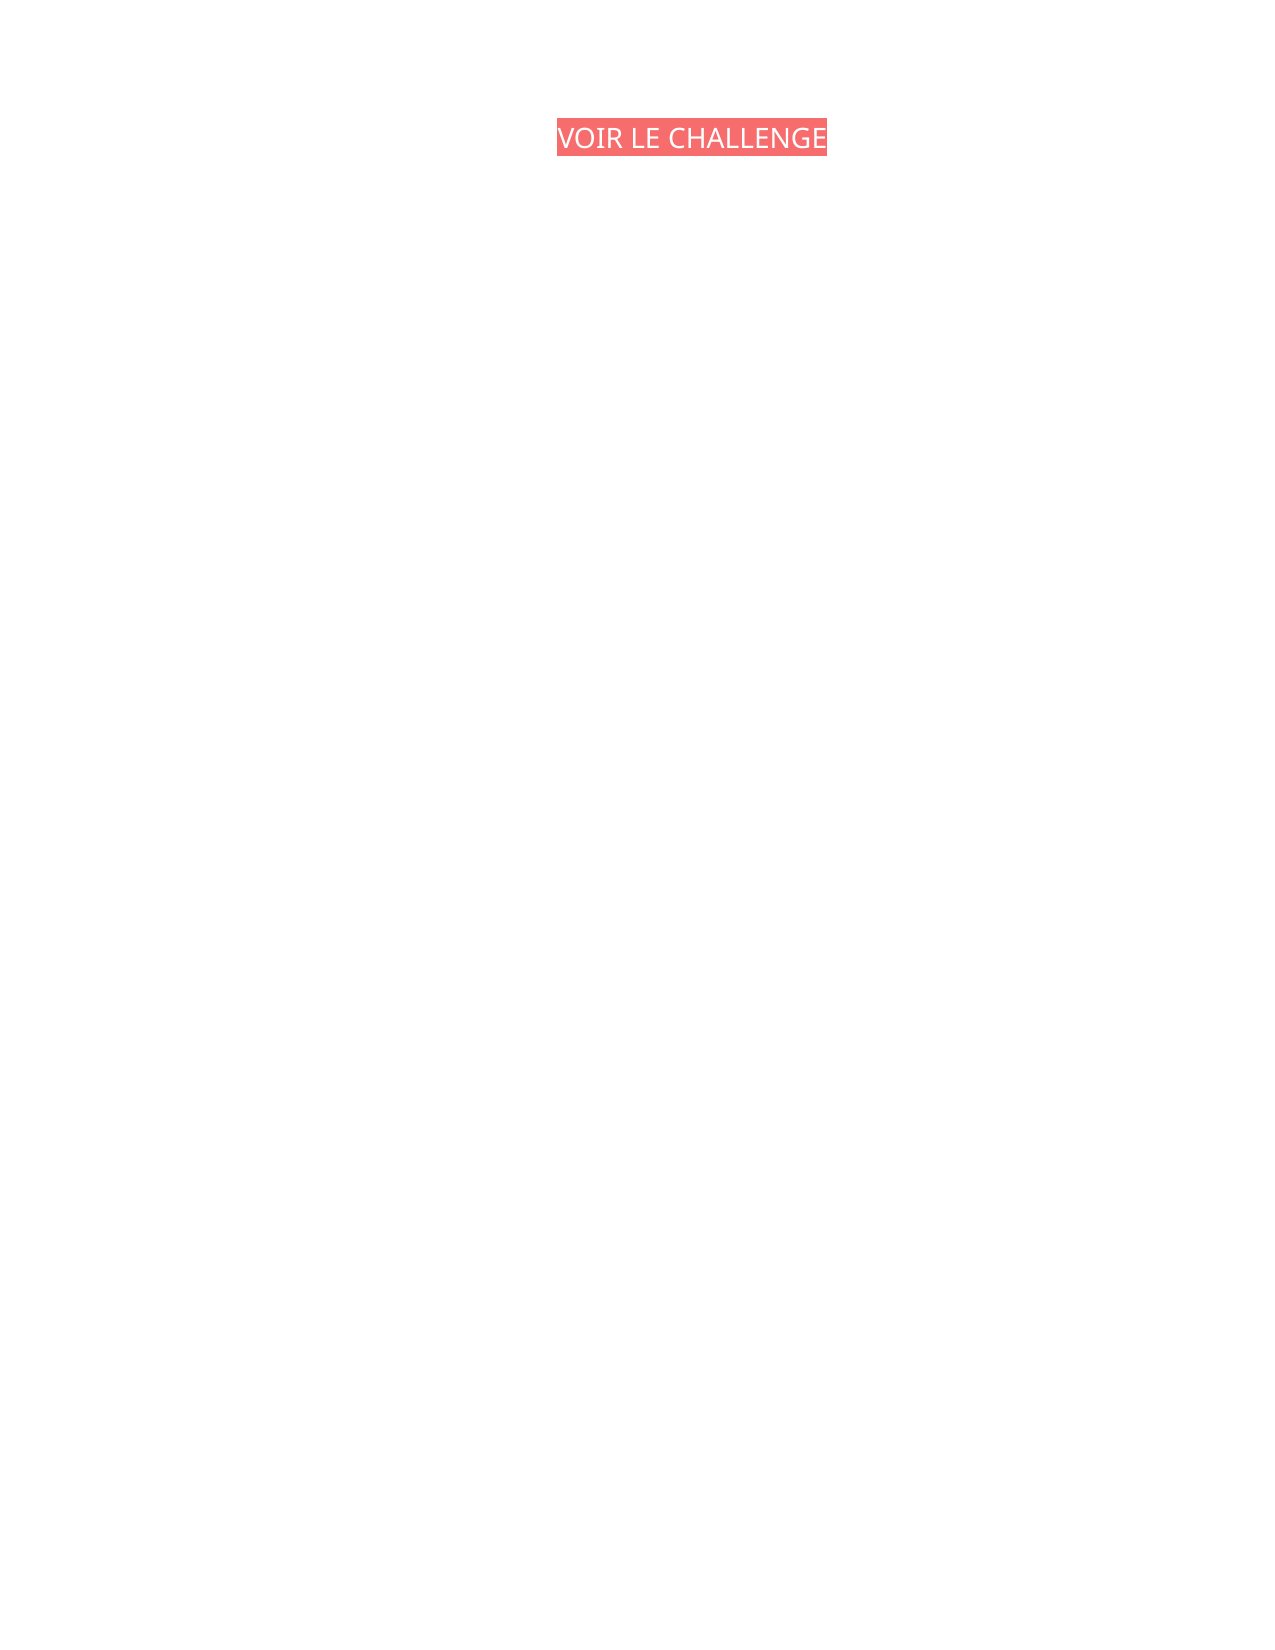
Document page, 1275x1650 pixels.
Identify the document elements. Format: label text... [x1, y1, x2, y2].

text VOIR LE CHALLENGE [227, 118, 1157, 156]
